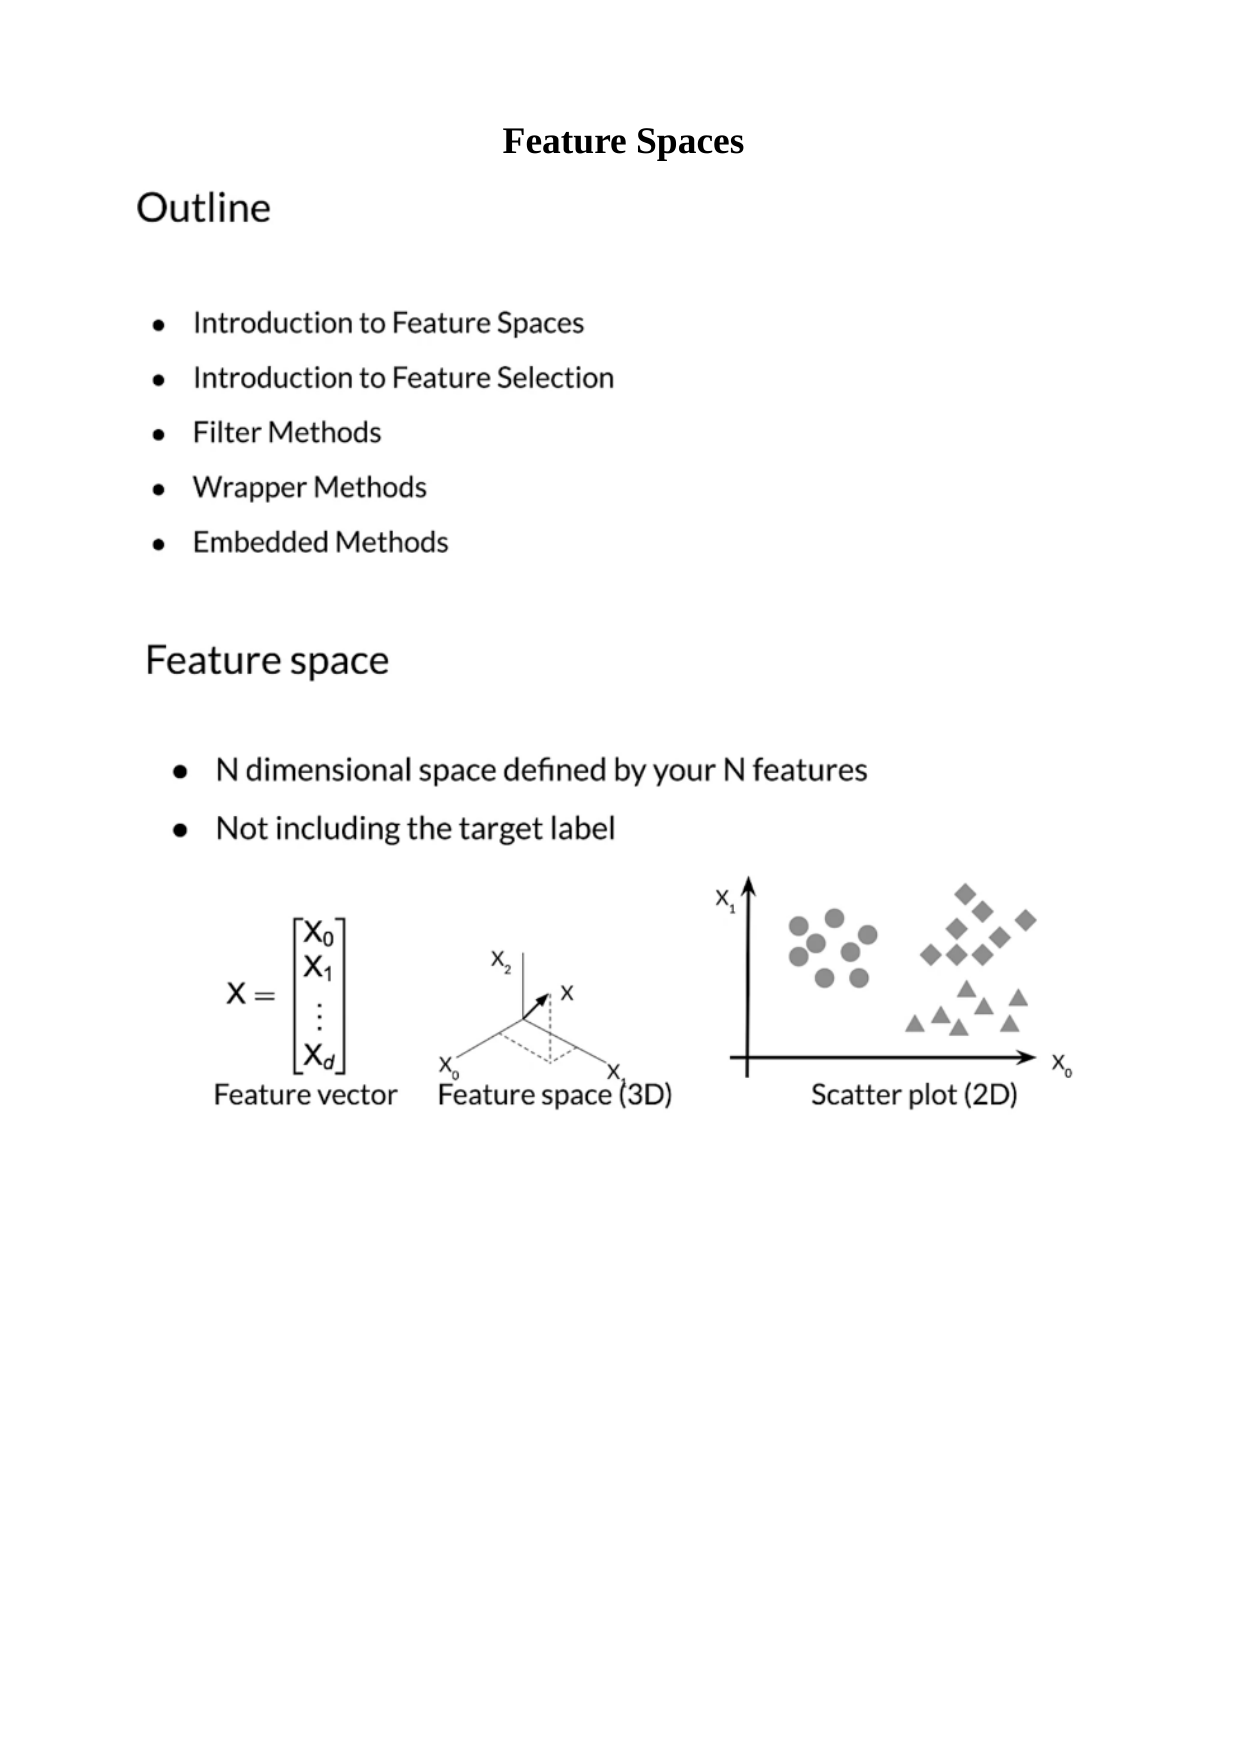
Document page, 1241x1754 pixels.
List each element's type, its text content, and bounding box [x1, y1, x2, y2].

picture [118, 173, 1123, 571]
picture [118, 627, 1123, 1116]
subtitle Feature Spaces [118, 118, 1122, 161]
